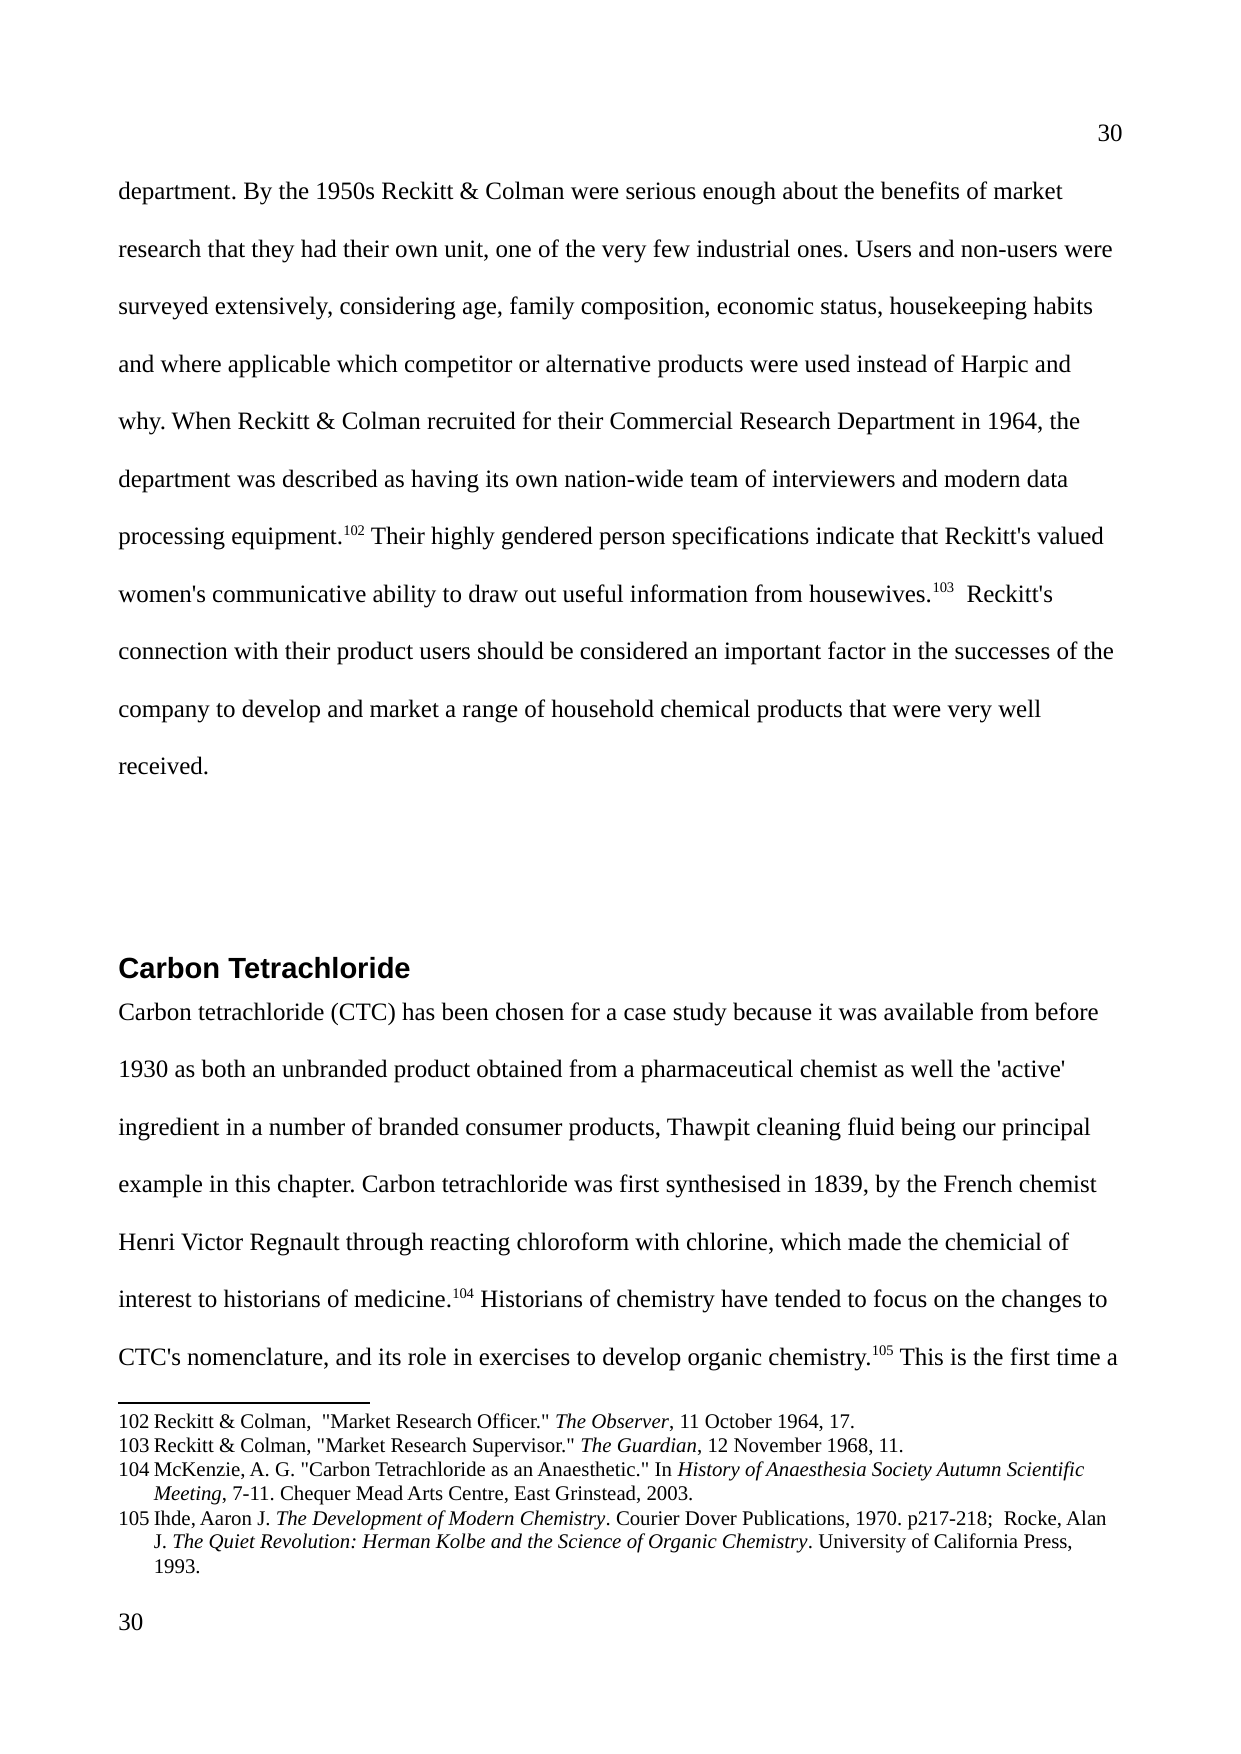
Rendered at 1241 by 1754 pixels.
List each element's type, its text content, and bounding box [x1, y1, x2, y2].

text Reckitt & Colman, "Market Research Officer." The Observer, 11 October 1964, 17. [118, 1409, 1122, 1433]
text McKenzie, A. G. "Carbon Tetrachloride as an Anaesthetic." In History of Anaesthesia Society Autumn Scientific Meeting, 7-11. Chequer Mead Arts Centre, East Grinstead, 2003. [118, 1457, 1122, 1505]
subtitle Carbon Tetrachloride [118, 951, 1122, 984]
text Reckitt & Colman, "Market Research Supervisor." The Guardian, 12 November 1968, 11. [118, 1433, 1122, 1457]
text department. By the 1950s Reckitt & Colman were serious enough about the benefits of market research that they had their own unit, one of the very few industrial ones. Users and non-users were surveyed extensively, considering age, family composition, economic status, housekeeping habits and where applicable which competitor or alternative products were used instead of Harpic and why. When Reckitt & Colman recruited for their Commercial Research Department in 1964, the department was described as having its own nation-wide team of interviewers and modern data processing equipment. Their highly gendered person specifications indicate that Reckitt's valued women's communicative ability to draw out useful information from housewives. Reckitt's connection with their product users should be considered an important factor in the successes of the company to develop and market a range of household chemical products that were very well received. [118, 176, 1122, 780]
text Carbon tetrachloride (CTC) has been chosen for a case study because it was available from before 1930 as both an unbranded product obtained from a pharmaceutical chemist as well the 'active' ingredient in a number of branded consumer products, Thawpit cleaning fluid being our principal example in this chapter. Carbon tetrachloride was first synthesised in 1839, by the French chemist Henri Victor Regnault through reacting chloroform with chlorine, which made the chemicial of interest to historians of medicine. Historians of chemistry have tended to focus on the changes to CTC's nomenclature, and its role in exercises to develop organic chemistry. This is the first time a [118, 997, 1122, 1371]
text Ihde, Aaron J. The Development of Modern Chemistry. Courier Dover Publications, 1970. p217-218; Rocke, Alan J. The Quiet Revolution: Herman Kolbe and the Science of Organic Chemistry. University of California Press, 1993. [118, 1505, 1122, 1578]
